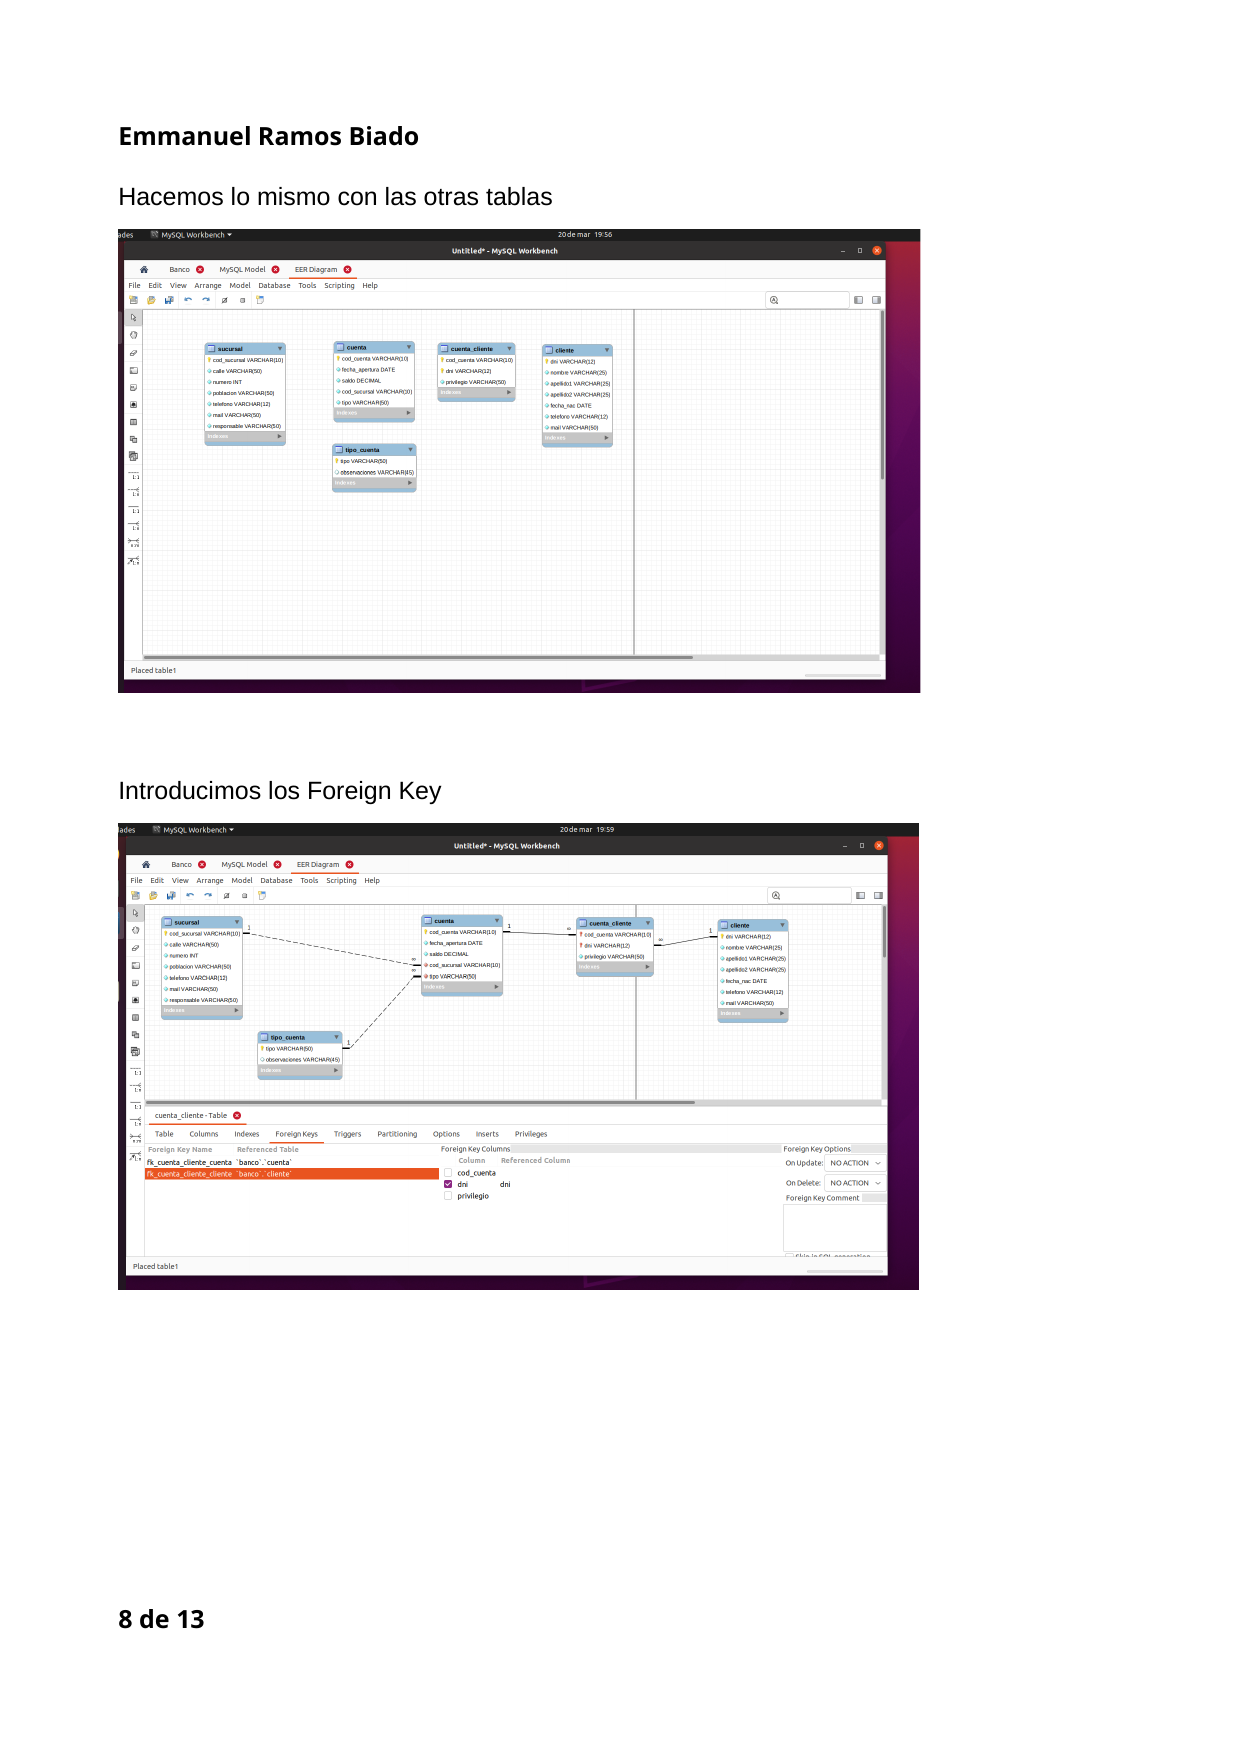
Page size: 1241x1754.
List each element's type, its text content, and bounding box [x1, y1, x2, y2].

picture [118, 229, 921, 693]
picture [118, 823, 919, 1290]
text Introducimos los Foreign Key [118, 776, 1122, 805]
text Hacemos lo mismo con las otras tablas [118, 182, 1122, 210]
